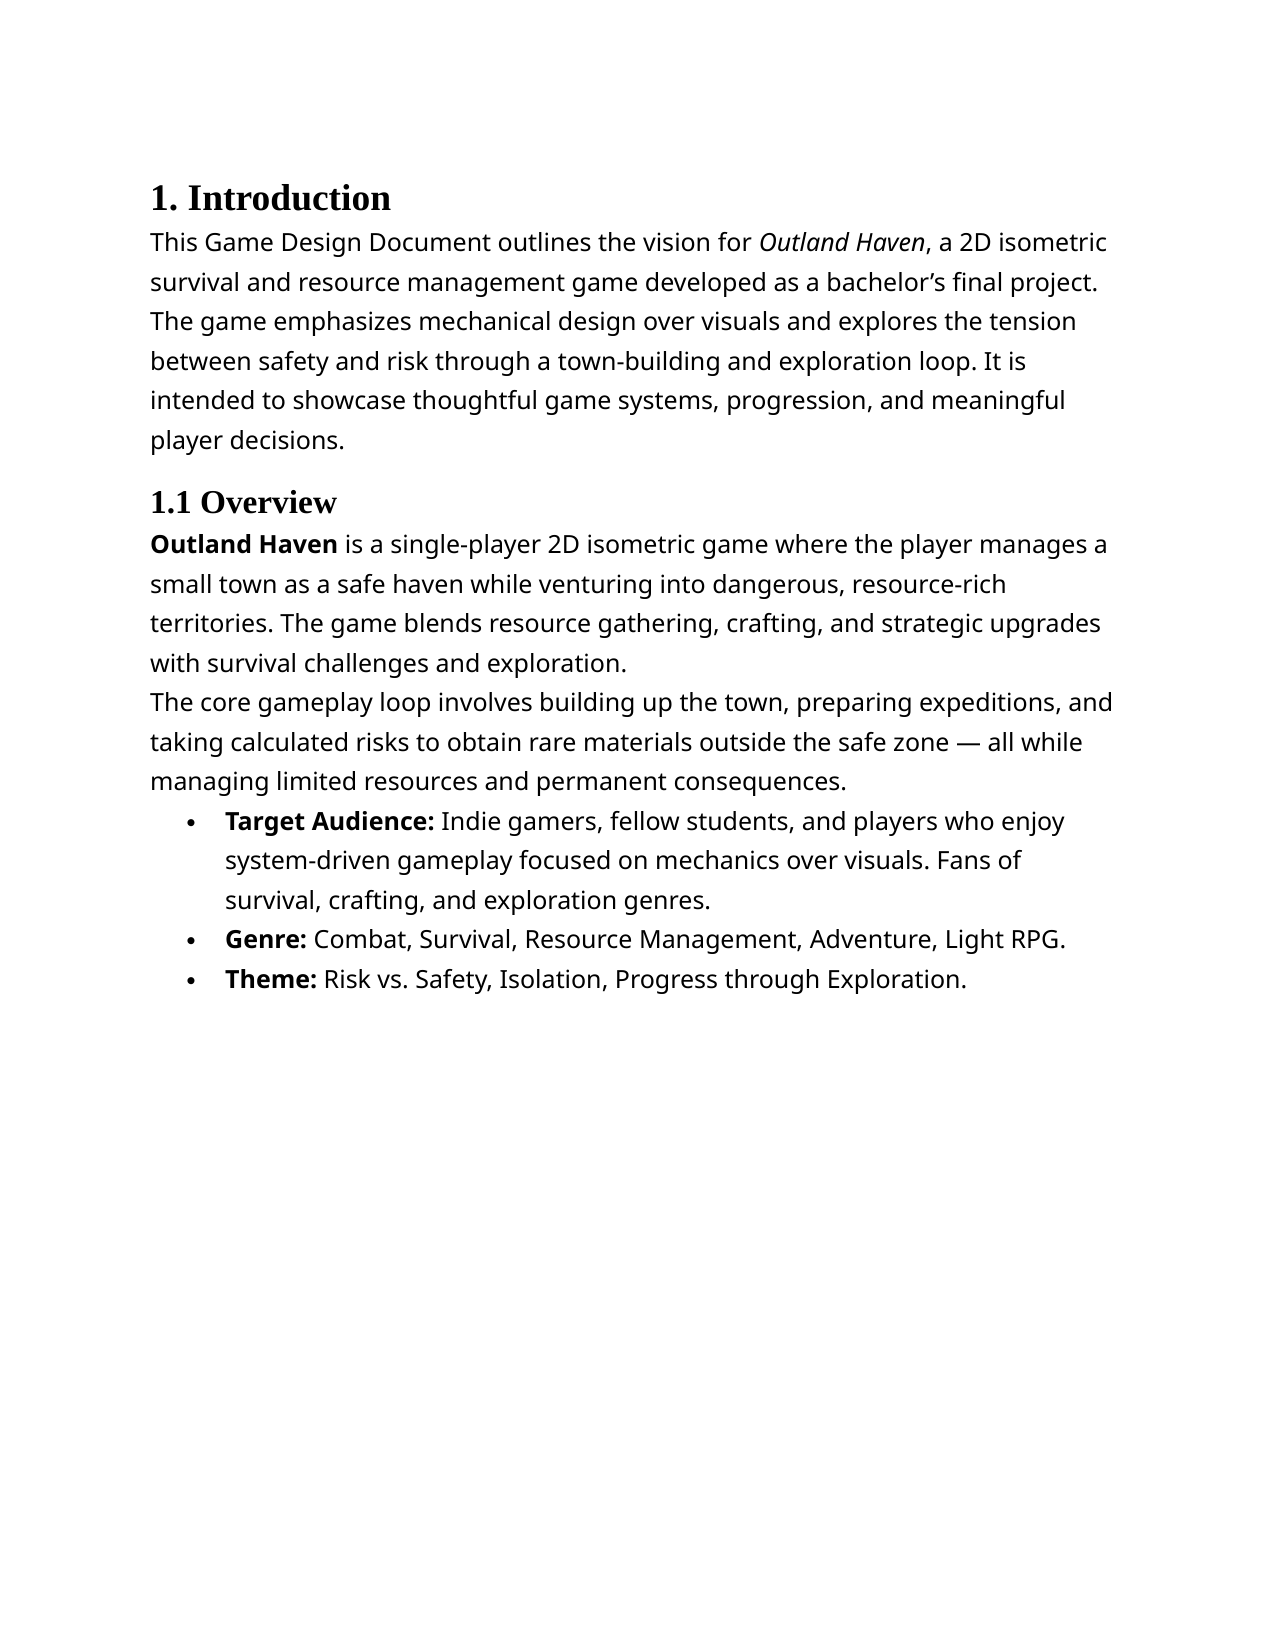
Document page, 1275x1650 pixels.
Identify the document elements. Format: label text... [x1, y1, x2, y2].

list Target Audience: Indie gamers, fellow students, and players who enjoy system-driven gameplay focused on mechanics over visuals. Fans of survival, crafting, and exploration genres. [187, 803, 1125, 916]
text The core gameplay loop involves building up the town, preparing expeditions, and taking calculated risks to obtain rare materials outside the safe zone — all while managing limited resources and permanent consequences. [150, 685, 1125, 798]
subtitle 1. Introduction [150, 175, 1125, 218]
list Genre: Combat, Survival, Resource Management, Adventure, Light RPG. [187, 922, 1125, 956]
text This Game Design Document outlines the vision for Outland Haven, a 2D isometric survival and resource management game developed as a bachelor’s final project. The game emphasizes mechanical design over visuals and explores the tension between safety and risk through a town-building and exploration loop. It is intended to showcase thoughtful game systems, progression, and meaningful player decisions. [150, 225, 1125, 456]
text Outland Haven is a single-player 2D isometric game where the player manages a small town as a safe haven while venturing into dangerous, resource-rich territories. The game blends resource gathering, crafting, and strategic upgrades with survival challenges and exploration. [150, 527, 1125, 679]
list Theme: Risk vs. Safety, Isolation, Progress through Exploration. [187, 961, 1125, 995]
subtitle 1.1 Overview [150, 483, 1125, 521]
